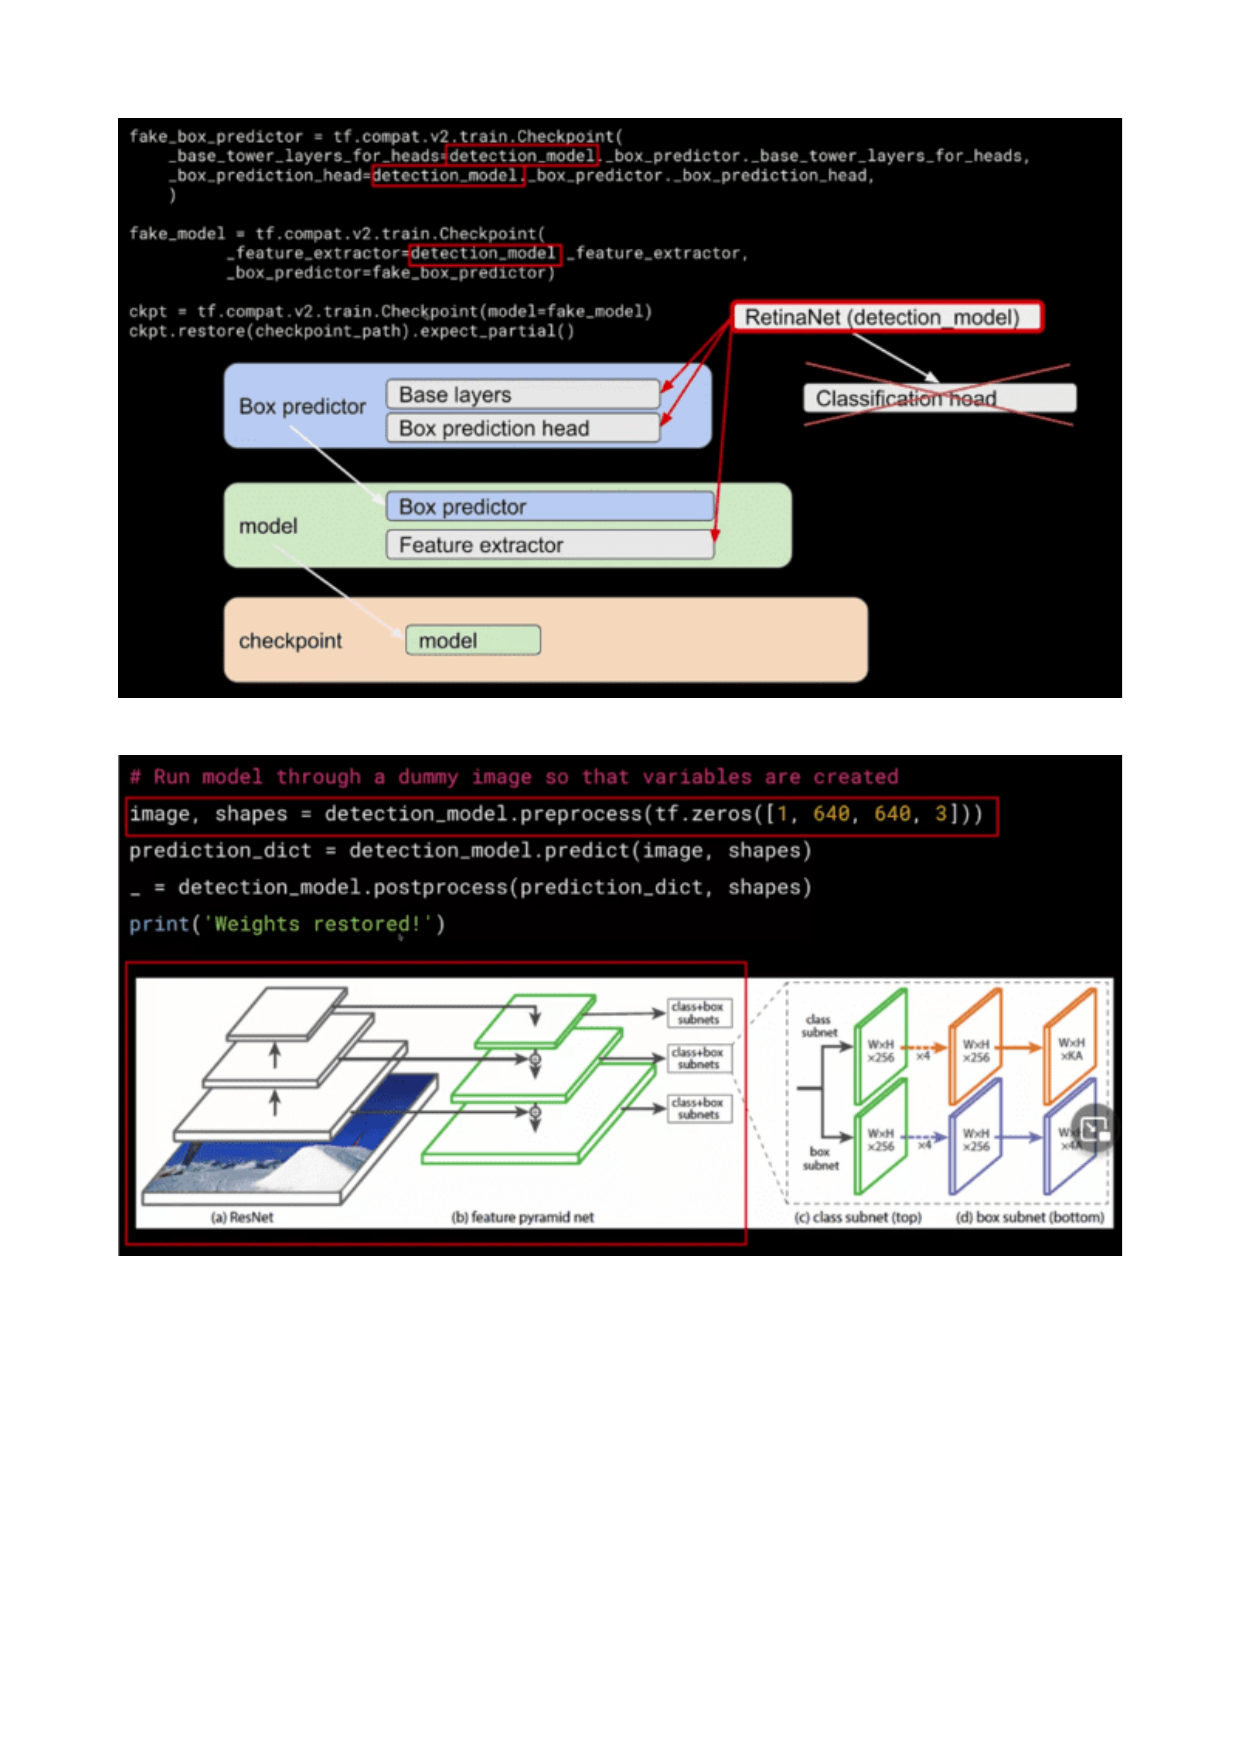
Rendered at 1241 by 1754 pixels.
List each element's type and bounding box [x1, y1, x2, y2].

picture [118, 118, 1123, 698]
picture [118, 755, 1123, 1256]
